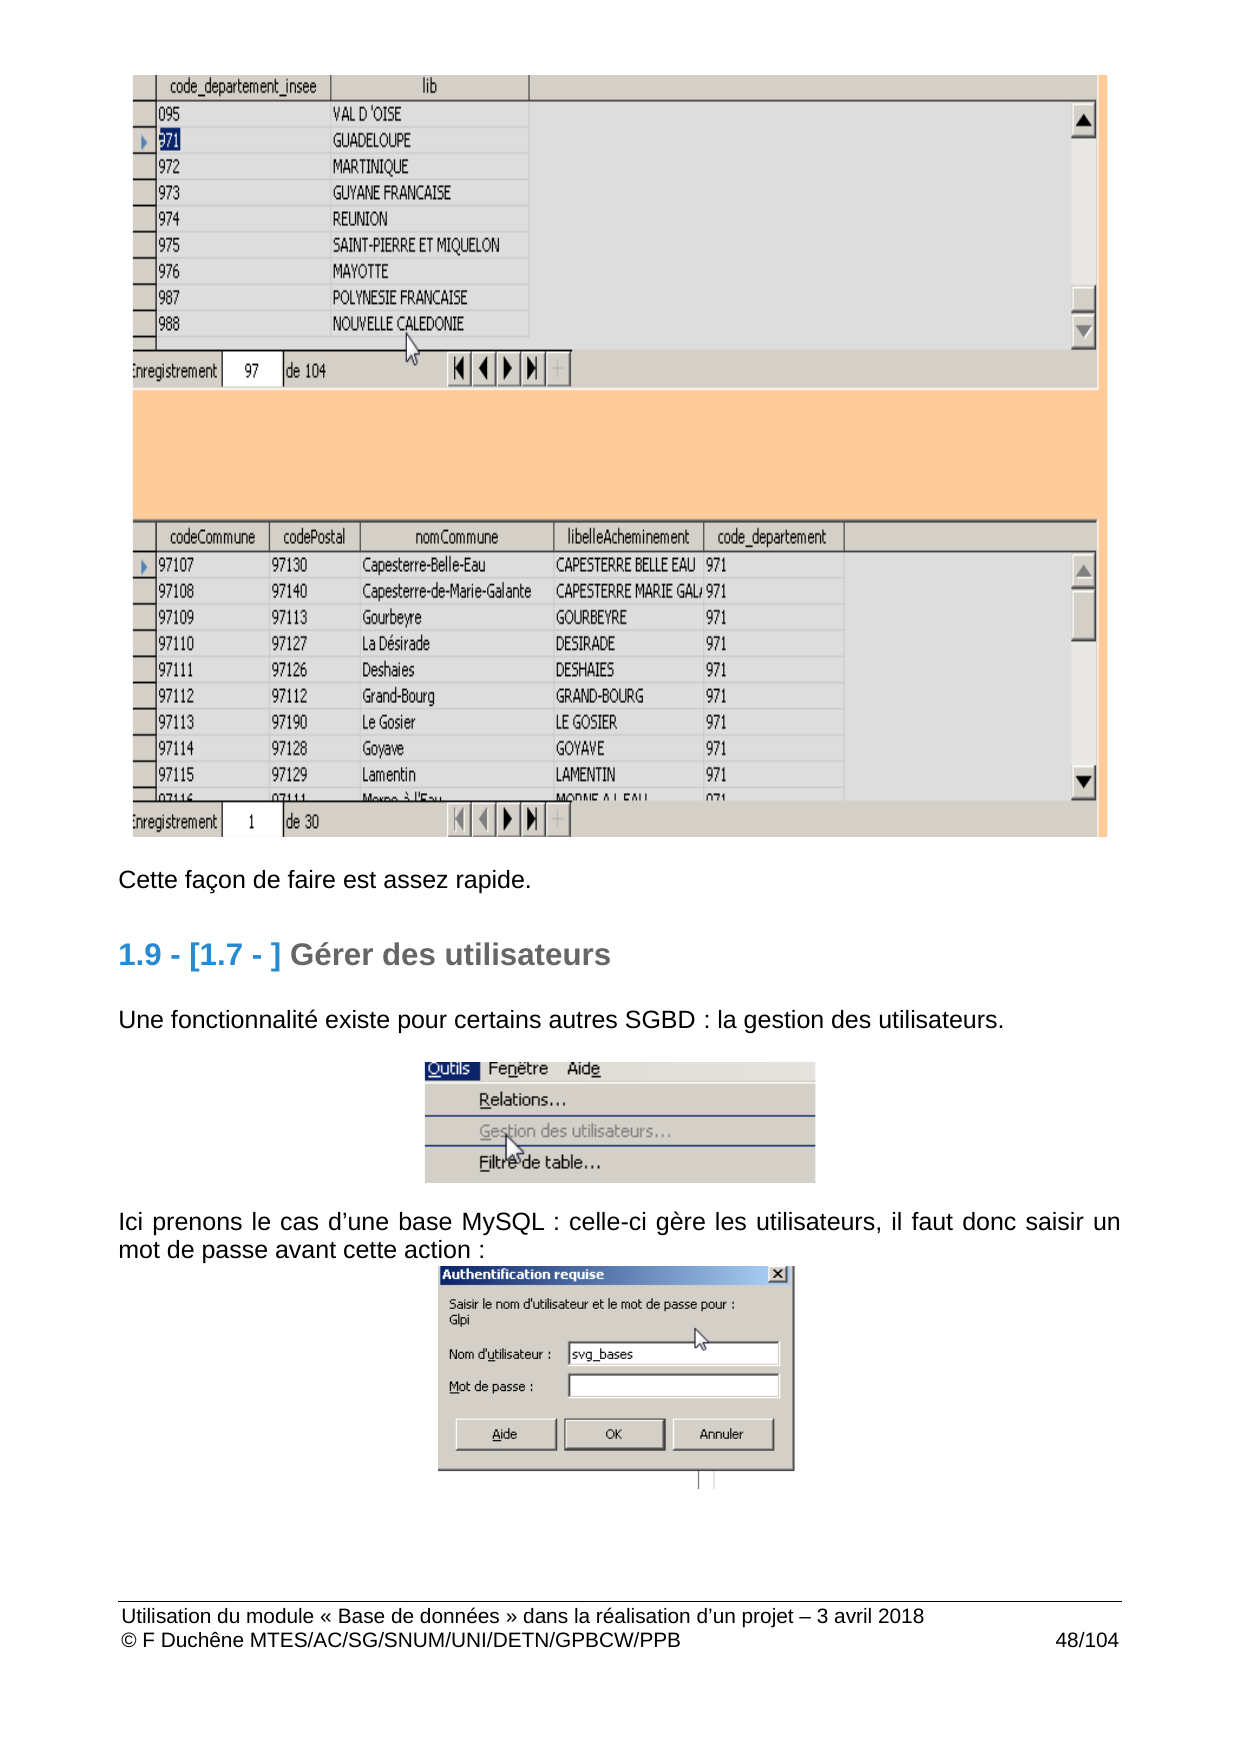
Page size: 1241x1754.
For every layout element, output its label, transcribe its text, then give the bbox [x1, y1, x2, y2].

text Ici prenons le cas d’une base MySQL : celle-ci gère les utilisateurs, il faut donc saisir un mot de passe avant cette action : [118, 1206, 1122, 1264]
text Cette façon de faire est assez rapide. [118, 866, 1122, 894]
subtitle Gérer des utilisateurs [118, 936, 1122, 972]
text Une fonctionnalité existe pour certains autres SGBD : la gestion des utilisateurs. [118, 1005, 1122, 1034]
picture [424, 1062, 816, 1183]
picture [438, 1266, 803, 1489]
